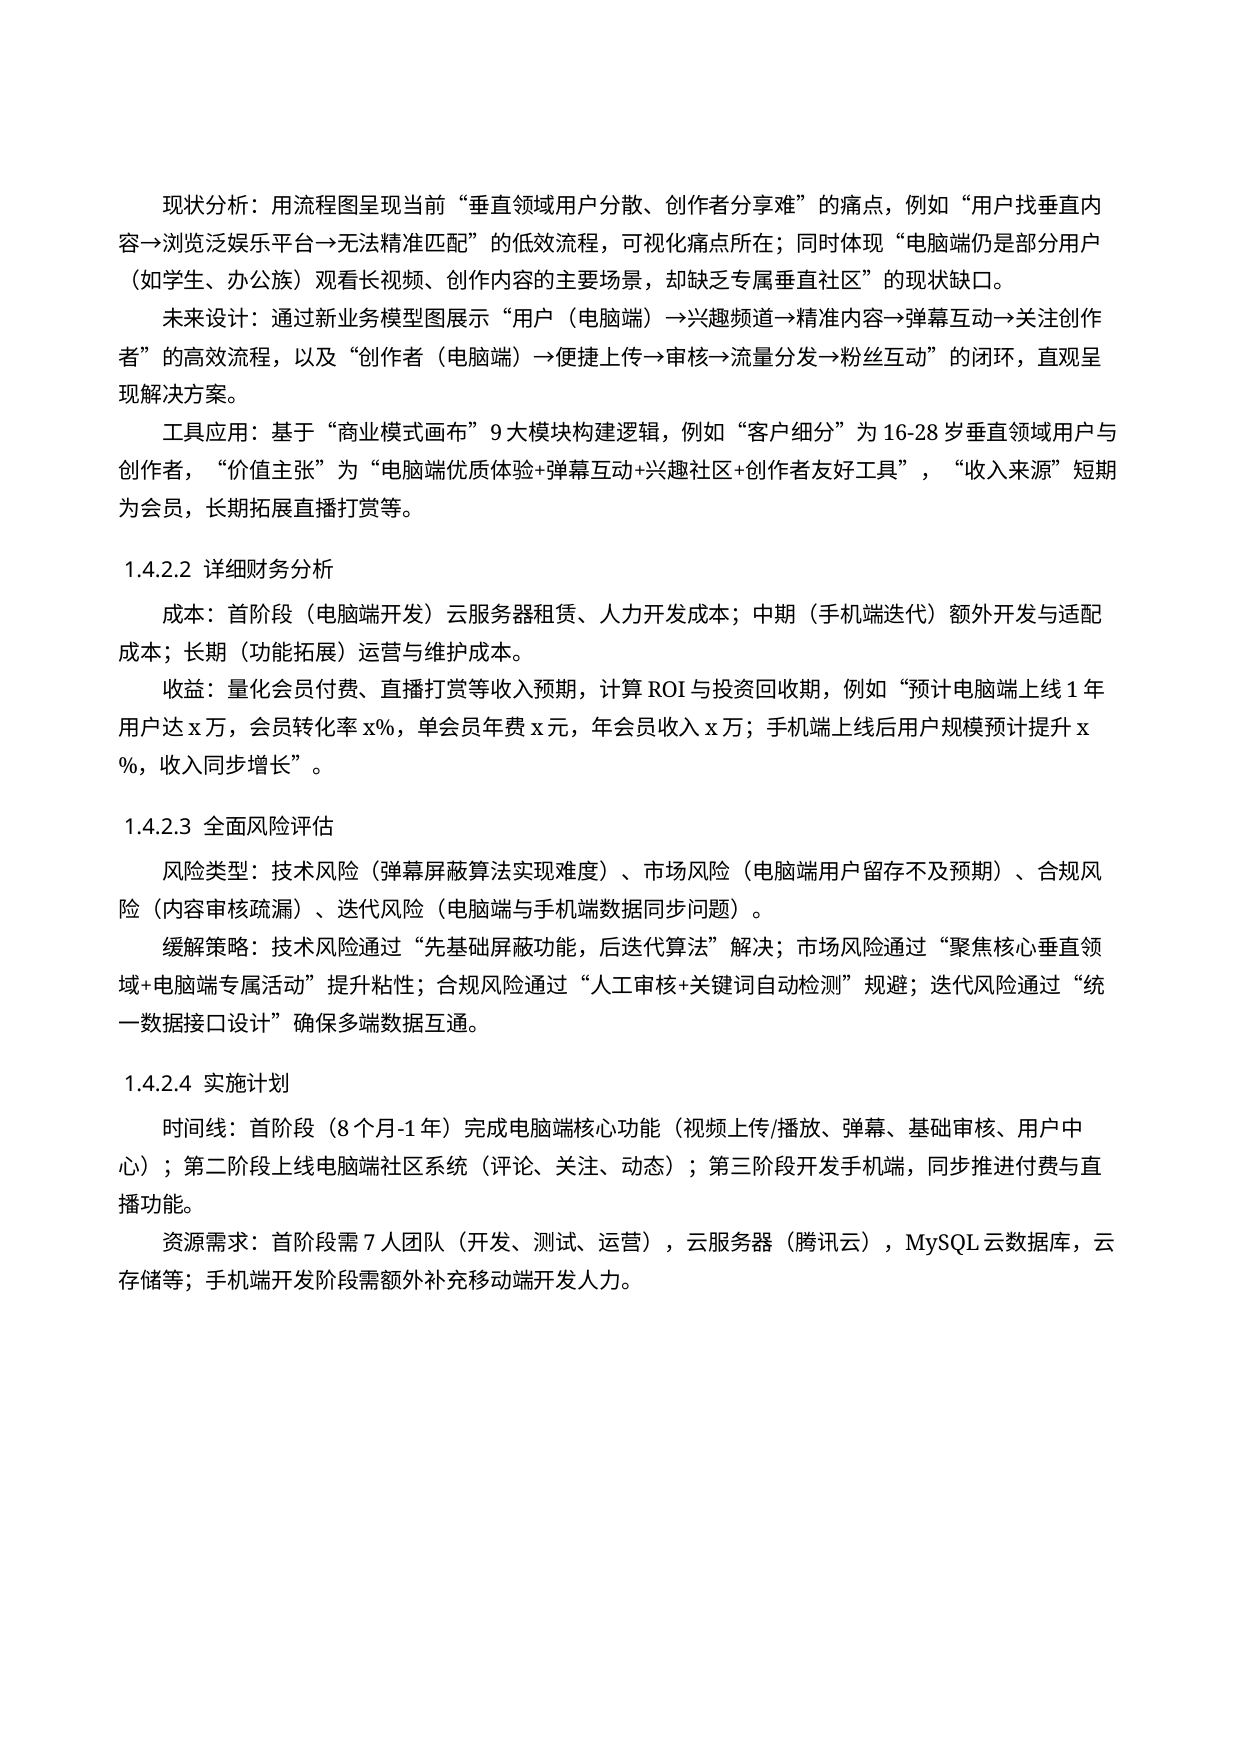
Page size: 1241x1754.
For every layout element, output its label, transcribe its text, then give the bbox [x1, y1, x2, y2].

subtitle 详细财务分析 [118, 552, 1122, 584]
subtitle 实施计划 [118, 1066, 1122, 1098]
text 现状分析：用流程图呈现当前“垂直领域用户分散、创作者分享难”的痛点，例如“用户找垂直内容→浏览泛娱乐平台→无法精准匹配”的低效流程，可视化痛点所在；同时体现“电脑端仍是部分用户（如学生、办公族）观看长视频、创作内容的主要场景，却缺乏专属垂直社区”的现状缺口。 未来设计：通过新业务模型图展示“用户（电脑端）→兴趣频道→精准内容→弹幕互动→关注创作者”的高效流程，以及“创作者（电脑端）→便捷上传→审核→流量分发→粉丝互动”的闭环，直观呈现解决方案。 工具应用：基于“商业模式画布”9大模块构建逻辑，例如“客户细分”为16-28岁垂直领域用户与创作者，“价值主张”为“电脑端优质体验+弹幕互动+兴趣社区+创作者友好工具”，“收入来源”短期为会员，长期拓展直播打赏等。 [118, 188, 1122, 523]
text 风险类型：技术风险（弹幕屏蔽算法实现难度）、市场风险（电脑端用户留存不及预期）、合规风险（内容审核疏漏）、迭代风险（电脑端与手机端数据同步问题）。 缓解策略：技术风险通过“先基础屏蔽功能，后迭代算法”解决；市场风险通过“聚焦核心垂直领域+电脑端专属活动”提升粘性；合规风险通过“人工审核+关键词自动检测”规避；迭代风险通过“统一数据接口设计”确保多端数据互通。 [118, 854, 1122, 1037]
text 时间线：首阶段（8个月-1年）完成电脑端核心功能（视频上传/播放、弹幕、基础审核、用户中心）；第二阶段上线电脑端社区系统（评论、关注、动态）；第三阶段开发手机端，同步推进付费与直播功能。 资源需求：首阶段需7人团队（开发、测试、运营），云服务器（腾讯云），MySQL云数据库，云存储等；手机端开发阶段需额外补充移动端开发人力。 [118, 1111, 1122, 1402]
subtitle 全面风险评估 [118, 809, 1122, 841]
text 成本：首阶段（电脑端开发）云服务器租赁、人力开发成本；中期（手机端迭代）额外开发与适配成本；长期（功能拓展）运营与维护成本。 收益：量化会员付费、直播打赏等收入预期，计算ROI与投资回收期，例如“预计电脑端上线1年用户达x万，会员转化率x%，单会员年费x元，年会员收入x万；手机端上线后用户规模预计提升x%，收入同步增长”。 [118, 597, 1122, 780]
